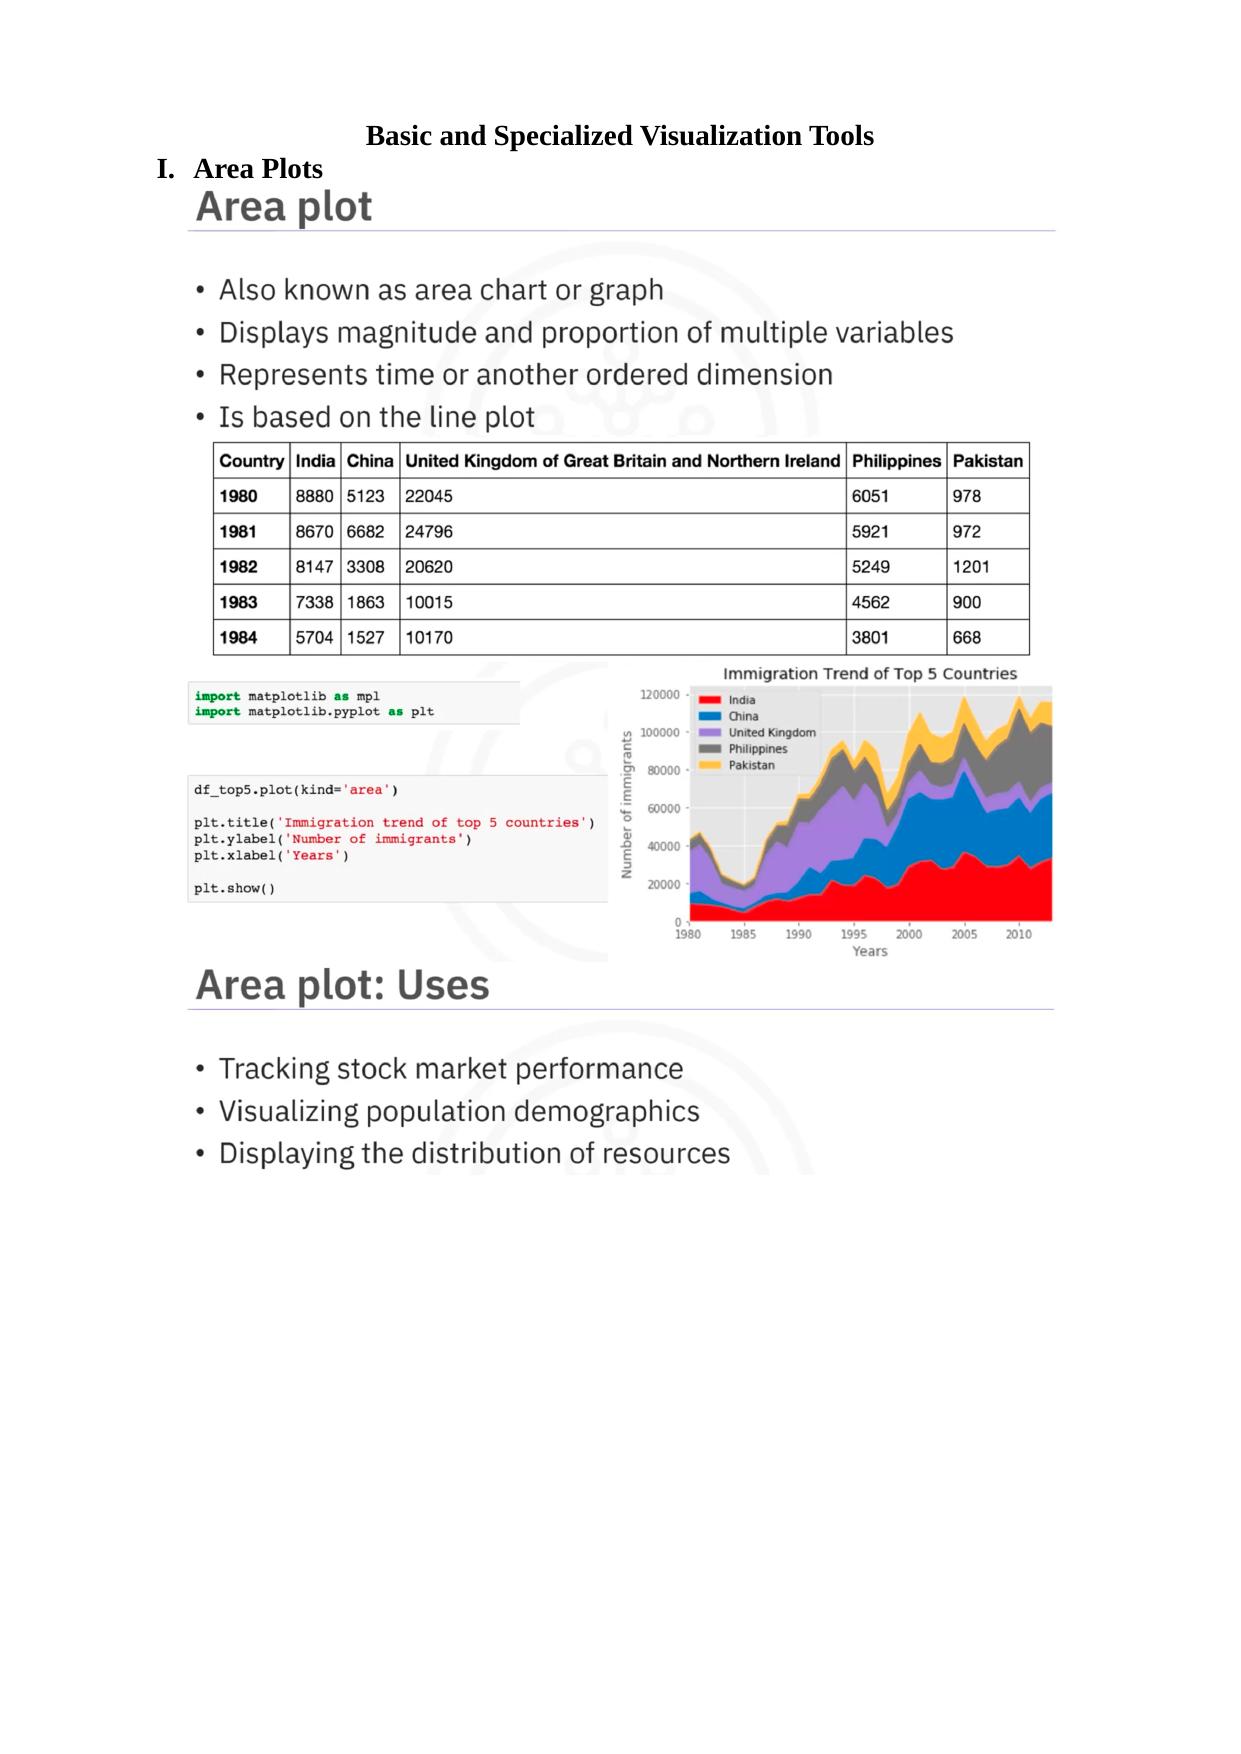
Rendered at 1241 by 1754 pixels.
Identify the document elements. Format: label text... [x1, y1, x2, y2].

text Basic and Specialized Visualization Tools [118, 118, 1122, 152]
list Area Plots [175, 152, 1122, 185]
picture [118, 185, 1123, 1175]
